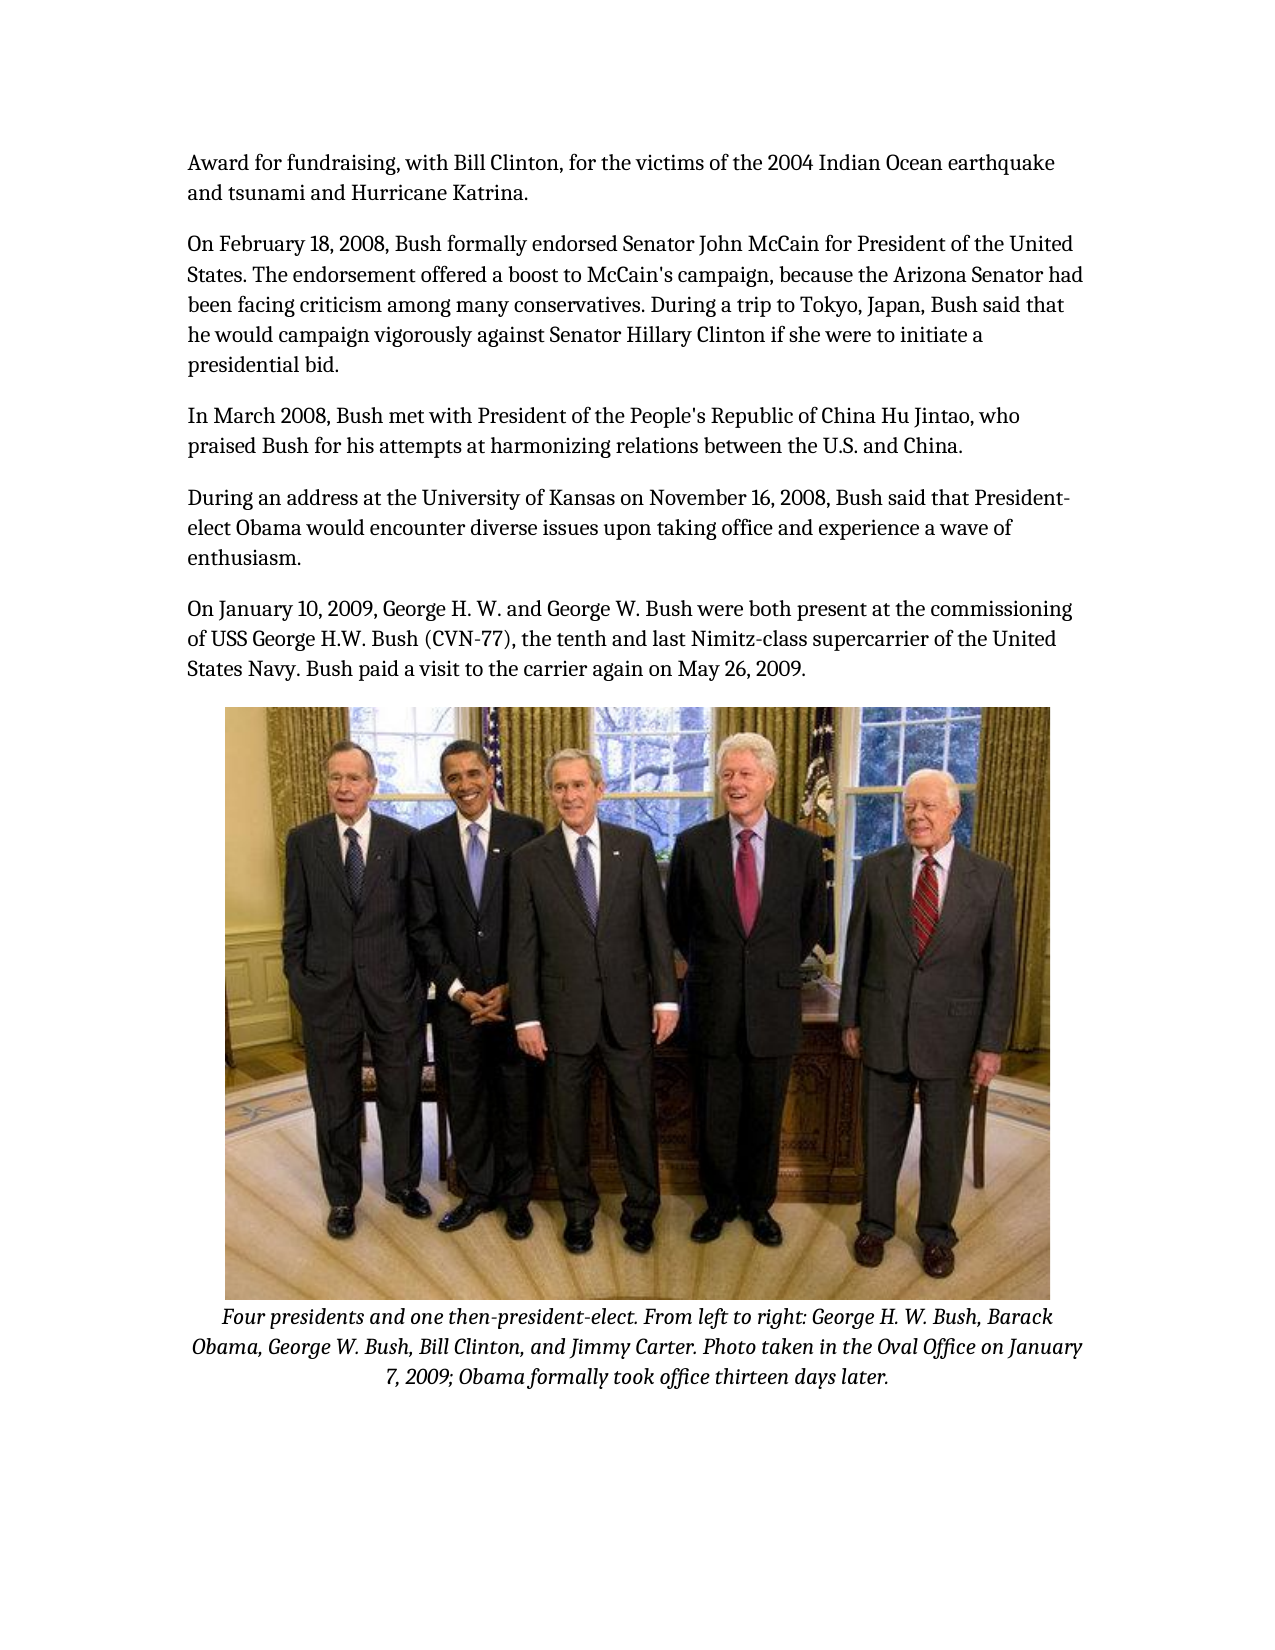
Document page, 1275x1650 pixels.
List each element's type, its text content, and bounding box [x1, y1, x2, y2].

text Four presidents and one then-president-elect. From left to right: George H. W. Bush, Barack Obama, George W. Bush, Bill Clinton, and Jimmy Carter. Photo taken in the Oval Office on January 7, 2009; Obama formally took office thirteen days later. [187, 707, 1087, 1390]
text Award for fundraising, with Bill Clinton, for the victims of the 2004 Indian Ocean earthquake and tsunami and Hurricane Katrina. [187, 150, 1087, 207]
text On February 18, 2008, Bush formally endorsed Senator John McCain for President of the United States. The endorsement offered a boost to McCain's campaign, because the Arizona Senator had been facing criticism among many conservatives. During a trip to Tokyo, Japan, Bush said that he would campaign vigorously against Senator Hillary Clinton if she were to initiate a presidential bid. [187, 231, 1087, 378]
text In March 2008, Bush met with President of the People's Republic of China Hu Jintao, who praised Bush for his attempts at harmonizing relations between the U.S. and China. [187, 403, 1087, 460]
picture [225, 707, 1050, 1300]
text On January 10, 2009, George H. W. and George W. Bush were both present at the commissioning of USS George H.W. Bush (CVN-77), the tenth and last Nimitz-class supercarrier of the United States Navy. Bush paid a visit to the carrier again on May 26, 2009. [187, 596, 1087, 683]
text During an address at the University of Kansas on November 16, 2008, Bush said that President-elect Obama would encounter diverse issues upon taking office and experience a wave of enthusiasm. [187, 484, 1087, 571]
